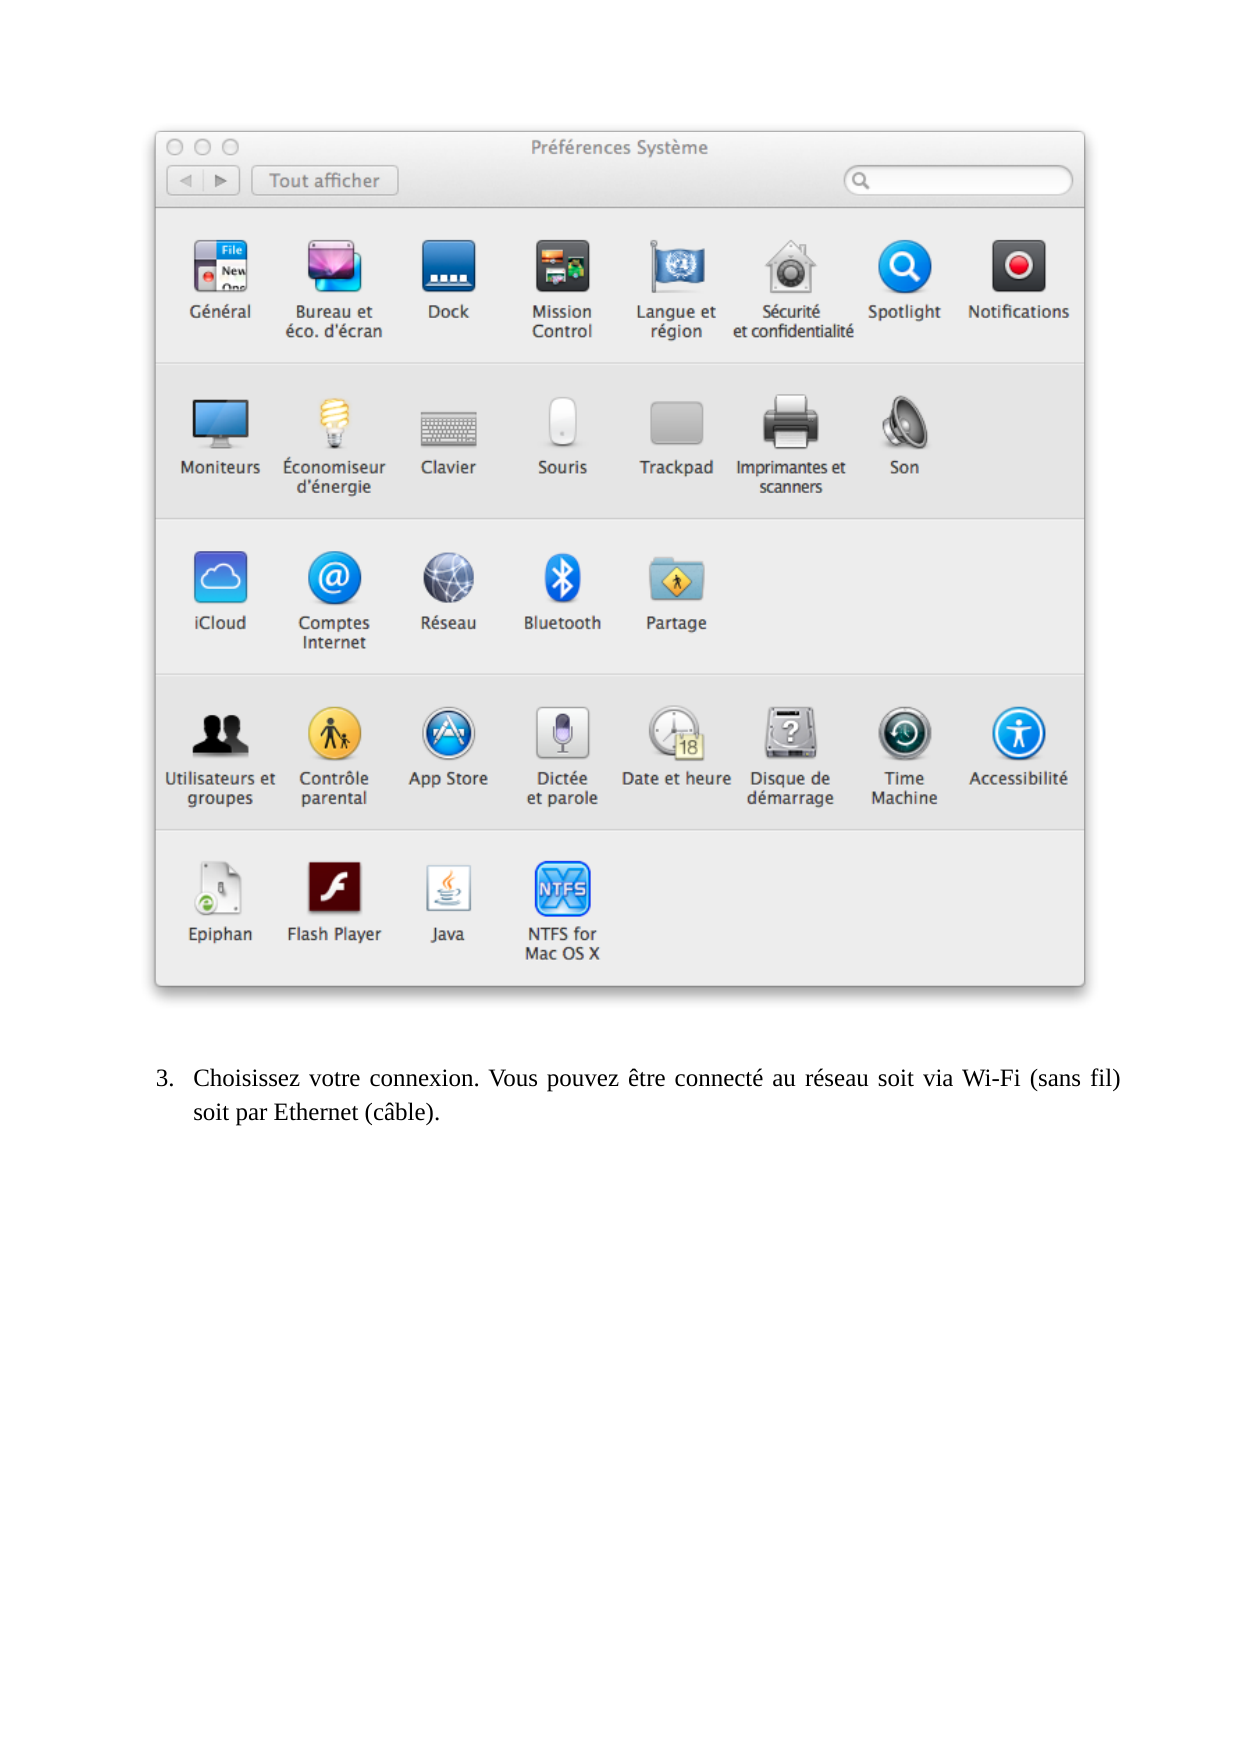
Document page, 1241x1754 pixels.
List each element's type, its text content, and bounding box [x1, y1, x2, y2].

list Choisissez votre connexion. Vous pouvez être connecté au réseau soit via Wi-Fi (sans fil) soit par Ethernet (câble). [156, 1063, 1122, 1126]
picture [136, 118, 1104, 1014]
